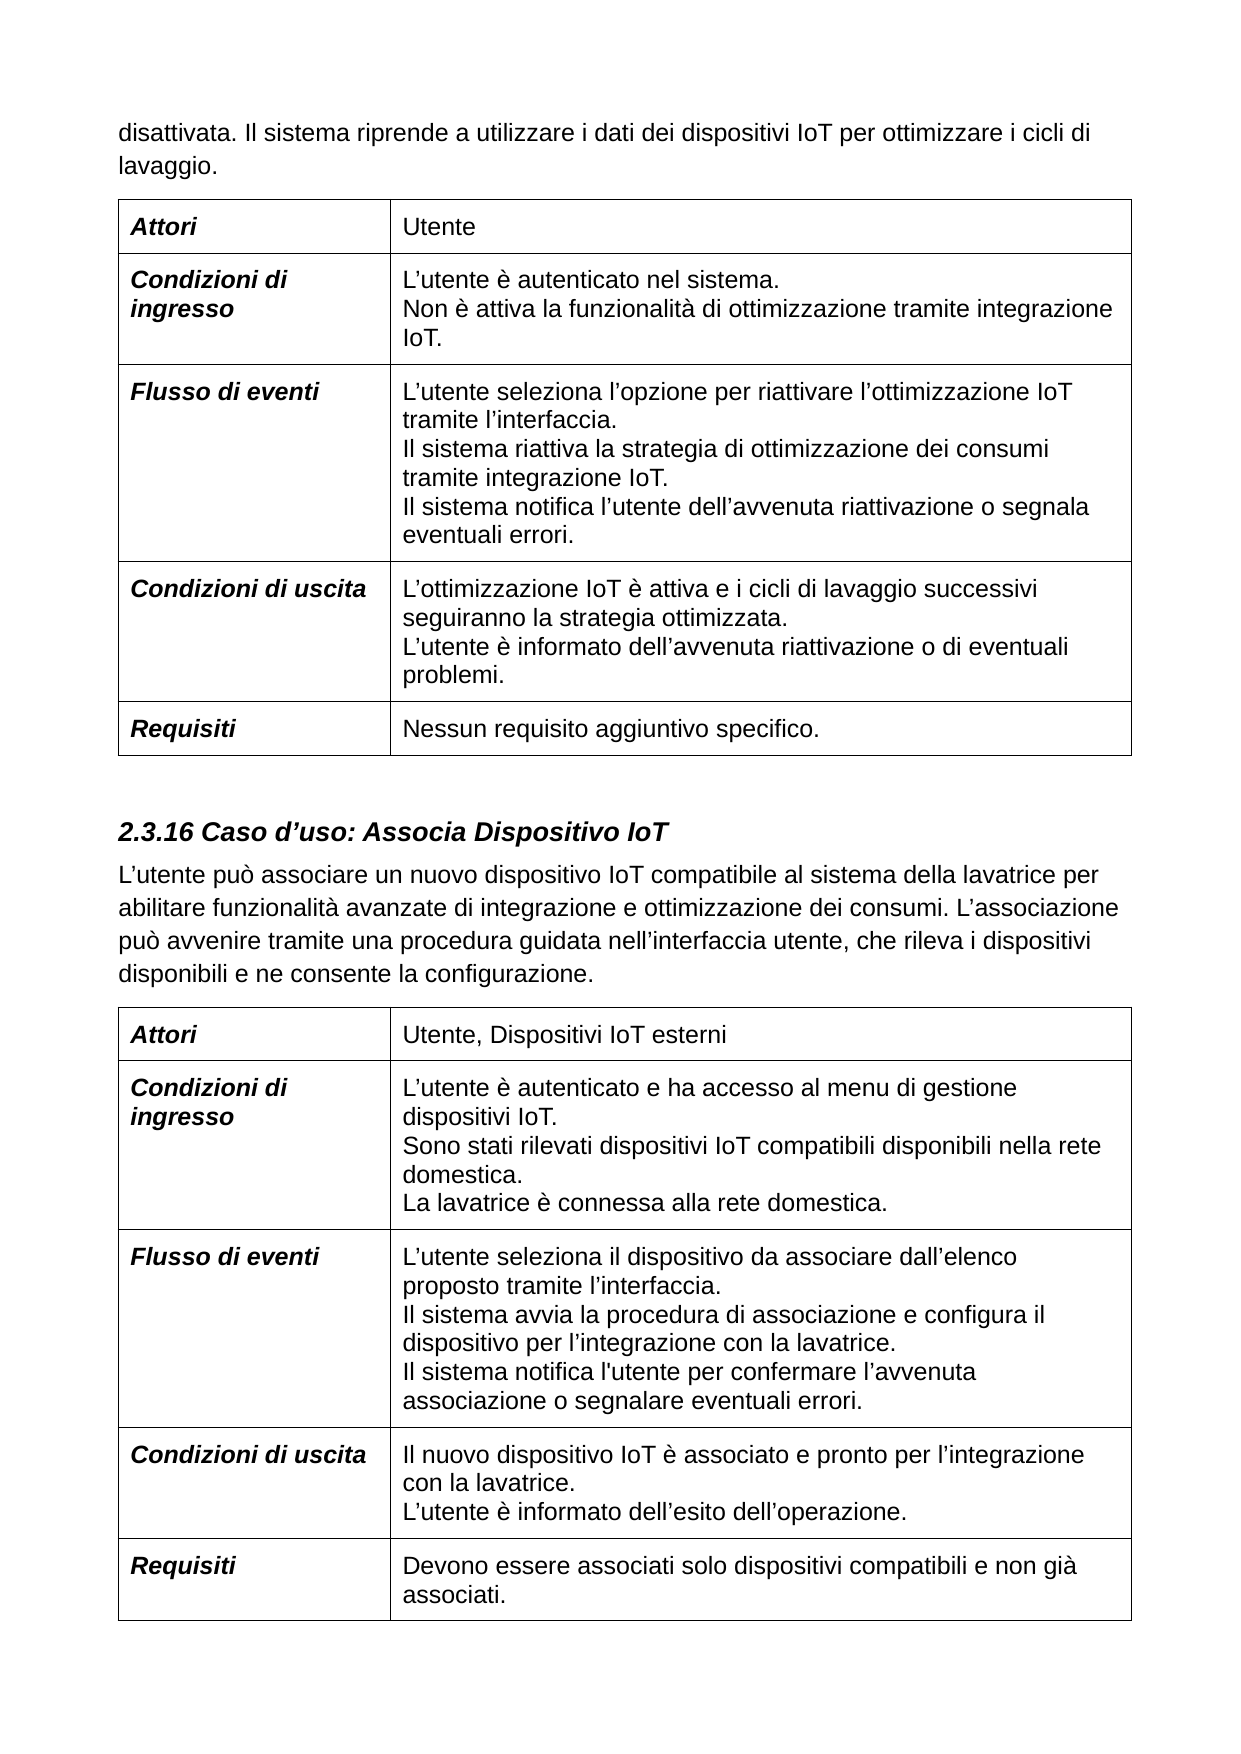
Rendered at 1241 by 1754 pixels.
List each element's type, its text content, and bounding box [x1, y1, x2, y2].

table_cell Condizioni di uscita [119, 1428, 390, 1538]
table_cell Condizioni di ingresso [119, 1061, 390, 1229]
text disattivata. Il sistema riprende a utilizzare i dati dei dispositivi IoT per ottimizzare i cicli di lavaggio. [118, 118, 1122, 180]
table_cell Requisiti [119, 702, 390, 755]
table_cell L’utente è autenticato nel sistema. Non è attiva la funzionalità di ottimizzazione tramite integrazione IoT. [391, 254, 1131, 364]
table_header Attori [119, 200, 390, 252]
table_cell L’utente seleziona il dispositivo da associare dall’elenco proposto tramite l’interfaccia. Il sistema avvia la procedura di associazione e configura il dispositivo per l’integrazione con la lavatrice. Il sistema notifica l'utente per confermare l’avvenuta associazione o segnalare eventuali errori. [391, 1230, 1131, 1427]
table_cell Condizioni di uscita [119, 562, 390, 701]
table_cell Devono essere associati solo dispositivi compatibili e non già associati. [391, 1539, 1131, 1620]
table_header Attori [119, 1008, 390, 1060]
text L’utente può associare un nuovo dispositivo IoT compatibile al sistema della lavatrice per abilitare funzionalità avanzate di integrazione e ottimizzazione dei consumi. L’associazione può avvenire tramite una procedura guidata nell’interfaccia utente, che rileva i dispositivi disponibili e ne consente la configurazione. [118, 860, 1122, 988]
table_cell Requisiti [119, 1539, 390, 1620]
table_cell L’utente è autenticato e ha accesso al menu di gestione dispositivi IoT. Sono stati rilevati dispositivi IoT compatibili disponibili nella rete domestica. La lavatrice è connessa alla rete domestica. [391, 1061, 1131, 1229]
subtitle 2.3.16 Caso d’uso: Associa Dispositivo IoT [118, 816, 1122, 847]
table_cell Flusso di eventi [119, 1230, 390, 1427]
table_cell Condizioni di ingresso [119, 254, 390, 364]
table_cell L’utente seleziona l’opzione per riattivare l’ottimizzazione IoT tramite l’interfaccia. Il sistema riattiva la strategia di ottimizzazione dei consumi tramite integrazione IoT. Il sistema notifica l’utente dell’avvenuta riattivazione o segnala eventuali errori. [391, 365, 1131, 561]
table_header Utente [391, 200, 1131, 252]
table_header Utente, Dispositivi IoT esterni [391, 1008, 1131, 1060]
table_cell Nessun requisito aggiuntivo specifico. [391, 702, 1131, 755]
table_cell Il nuovo dispositivo IoT è associato e pronto per l’integrazione con la lavatrice. L’utente è informato dell’esito dell’operazione. [391, 1428, 1131, 1538]
table_cell L’ottimizzazione IoT è attiva e i cicli di lavaggio successivi seguiranno la strategia ottimizzata. L’utente è informato dell’avvenuta riattivazione o di eventuali problemi. [391, 562, 1131, 701]
table_cell Flusso di eventi [119, 365, 390, 561]
